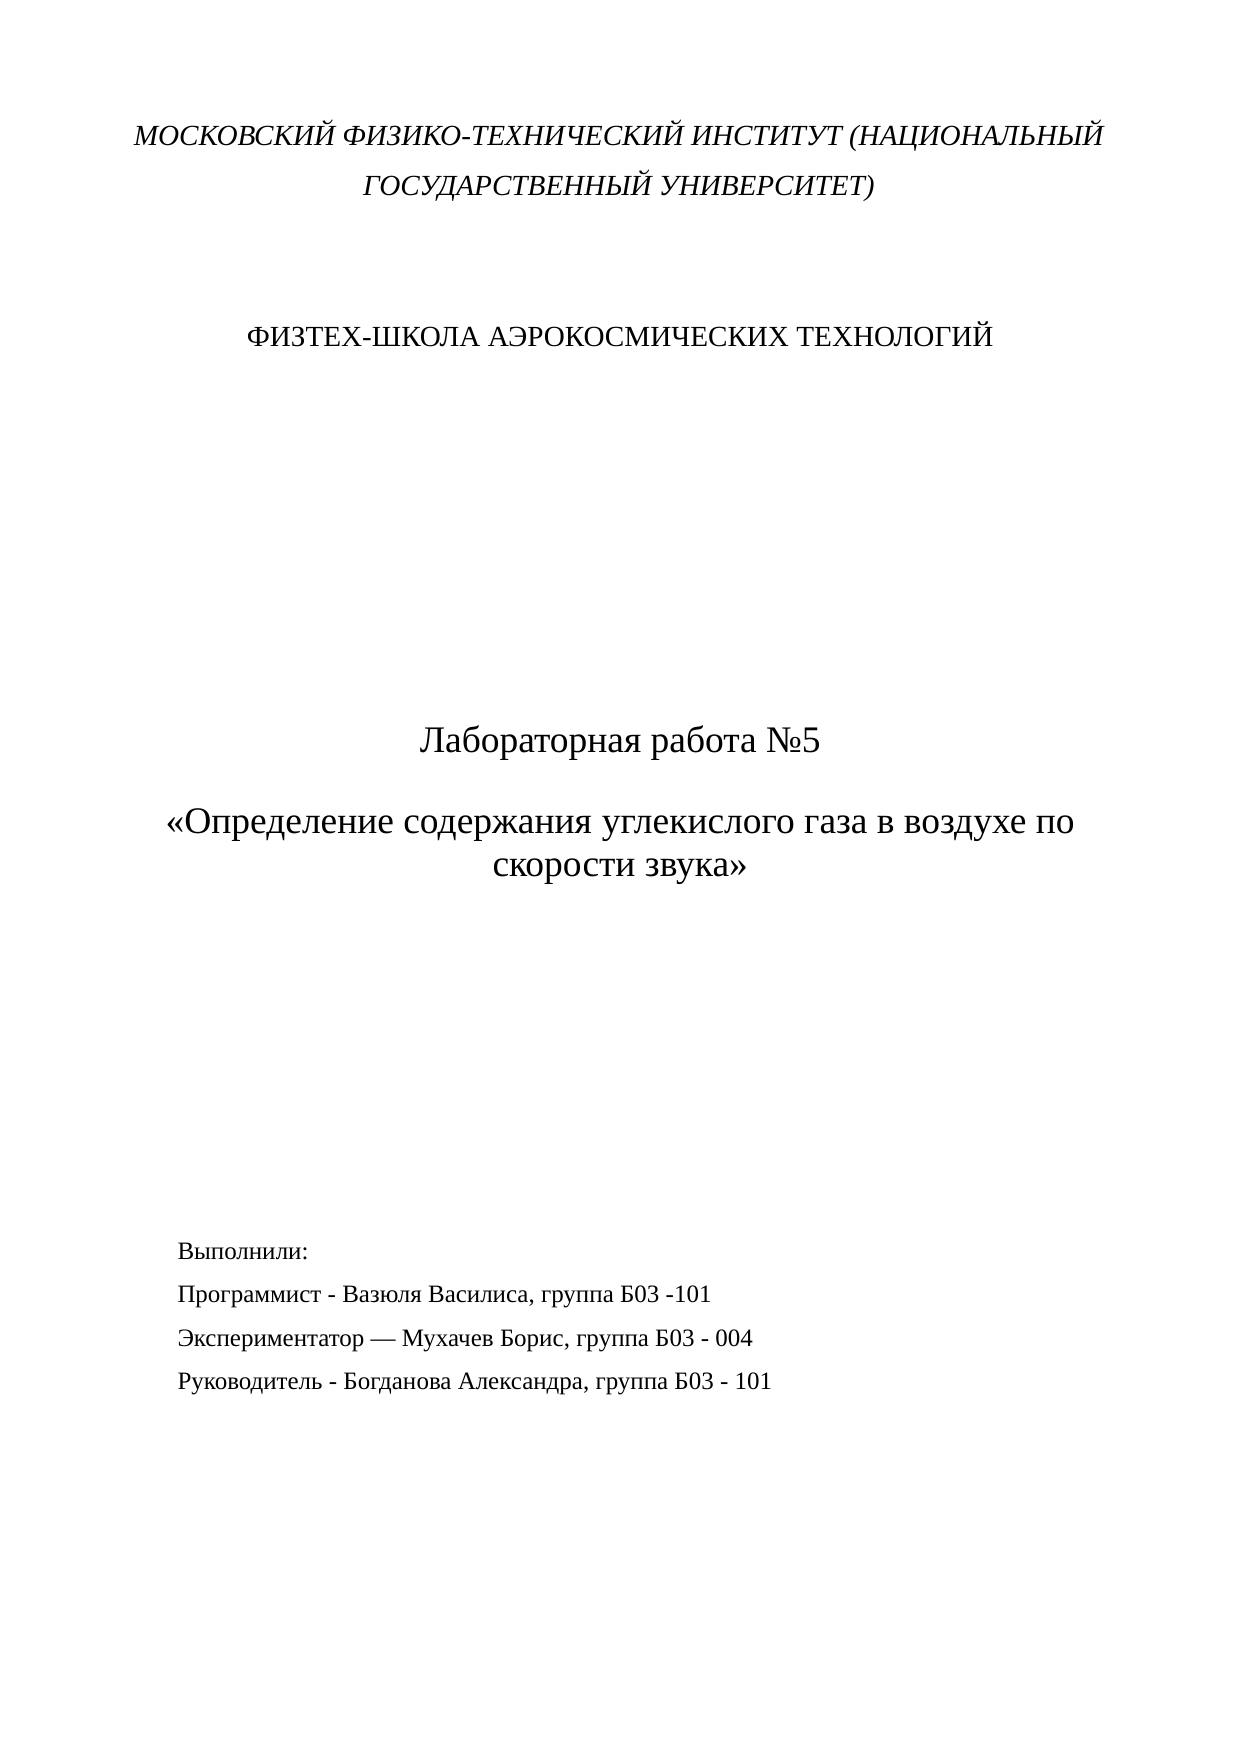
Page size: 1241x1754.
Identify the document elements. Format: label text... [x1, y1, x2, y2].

title Лабораторная работа №5 [118, 717, 1122, 761]
title «Определение содержания углекислого газа в воздухе по скорости звука» [118, 798, 1122, 951]
text Выполнили: [118, 1236, 1122, 1265]
text МОСКОВСКИЙ ФИЗИКО-ТЕХНИЧЕСКИЙ ИНСТИТУТ (НАЦИОНАЛЬНЫЙ ГОСУДАРСТВЕННЫЙ УНИВЕРСИТЕТ) [118, 118, 1122, 202]
text Программист - Вазюля Василиса, группа Б03 -101 [118, 1279, 1122, 1308]
text Руководитель - Богданова Александра, группа Б03 - 101 [118, 1366, 1122, 1394]
text Экспериментатор — Мухачев Борис, группа Б03 - 004 [118, 1323, 1122, 1351]
text ФИЗТЕХ-ШКОЛА АЭРОКОСМИЧЕСКИХ ТЕХНОЛОГИЙ [118, 319, 1122, 353]
